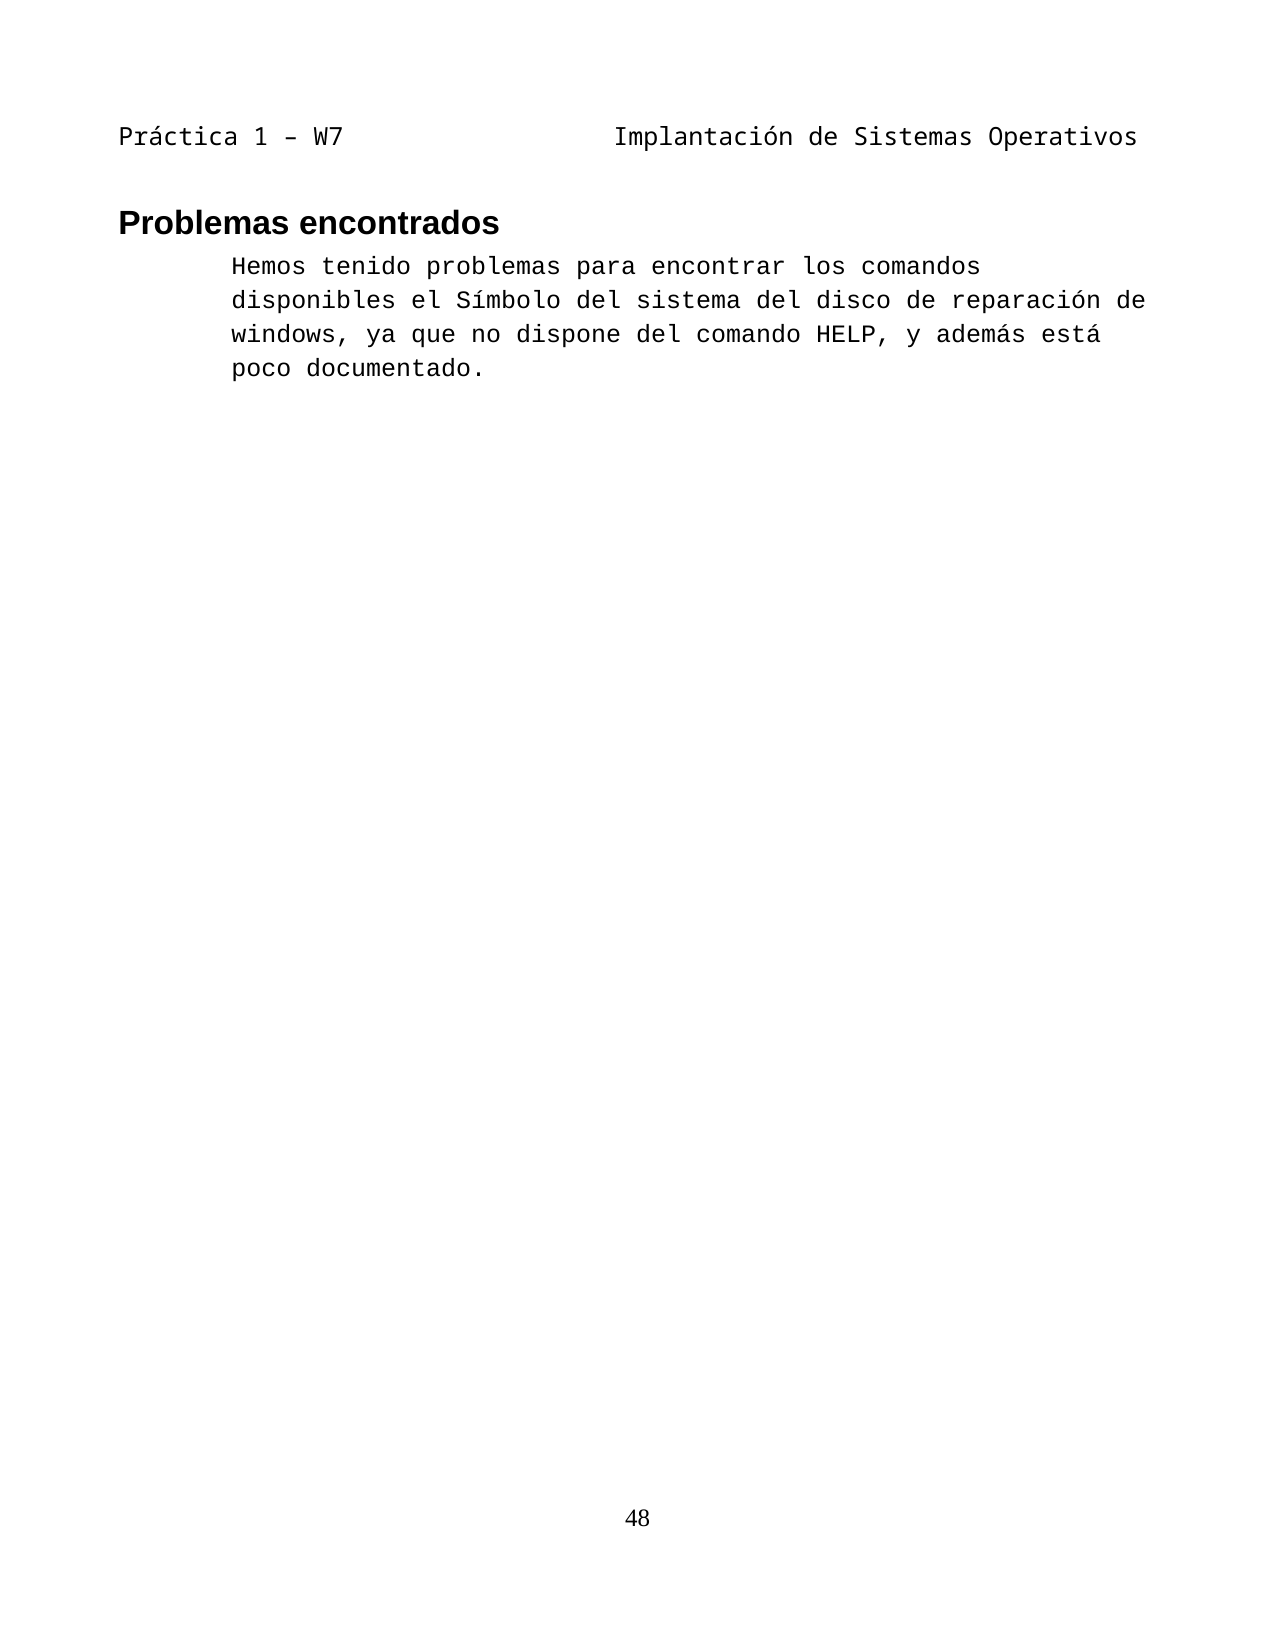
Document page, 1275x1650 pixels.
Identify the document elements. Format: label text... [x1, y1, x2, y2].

text Problemas encontrados [118, 202, 1157, 241]
text Hemos tenido problemas para encontrar los comandos disponibles el Símbolo del sistema del disco de reparación de windows, ya que no dispone del comando HELP, y además está poco documentado. [231, 254, 1157, 384]
